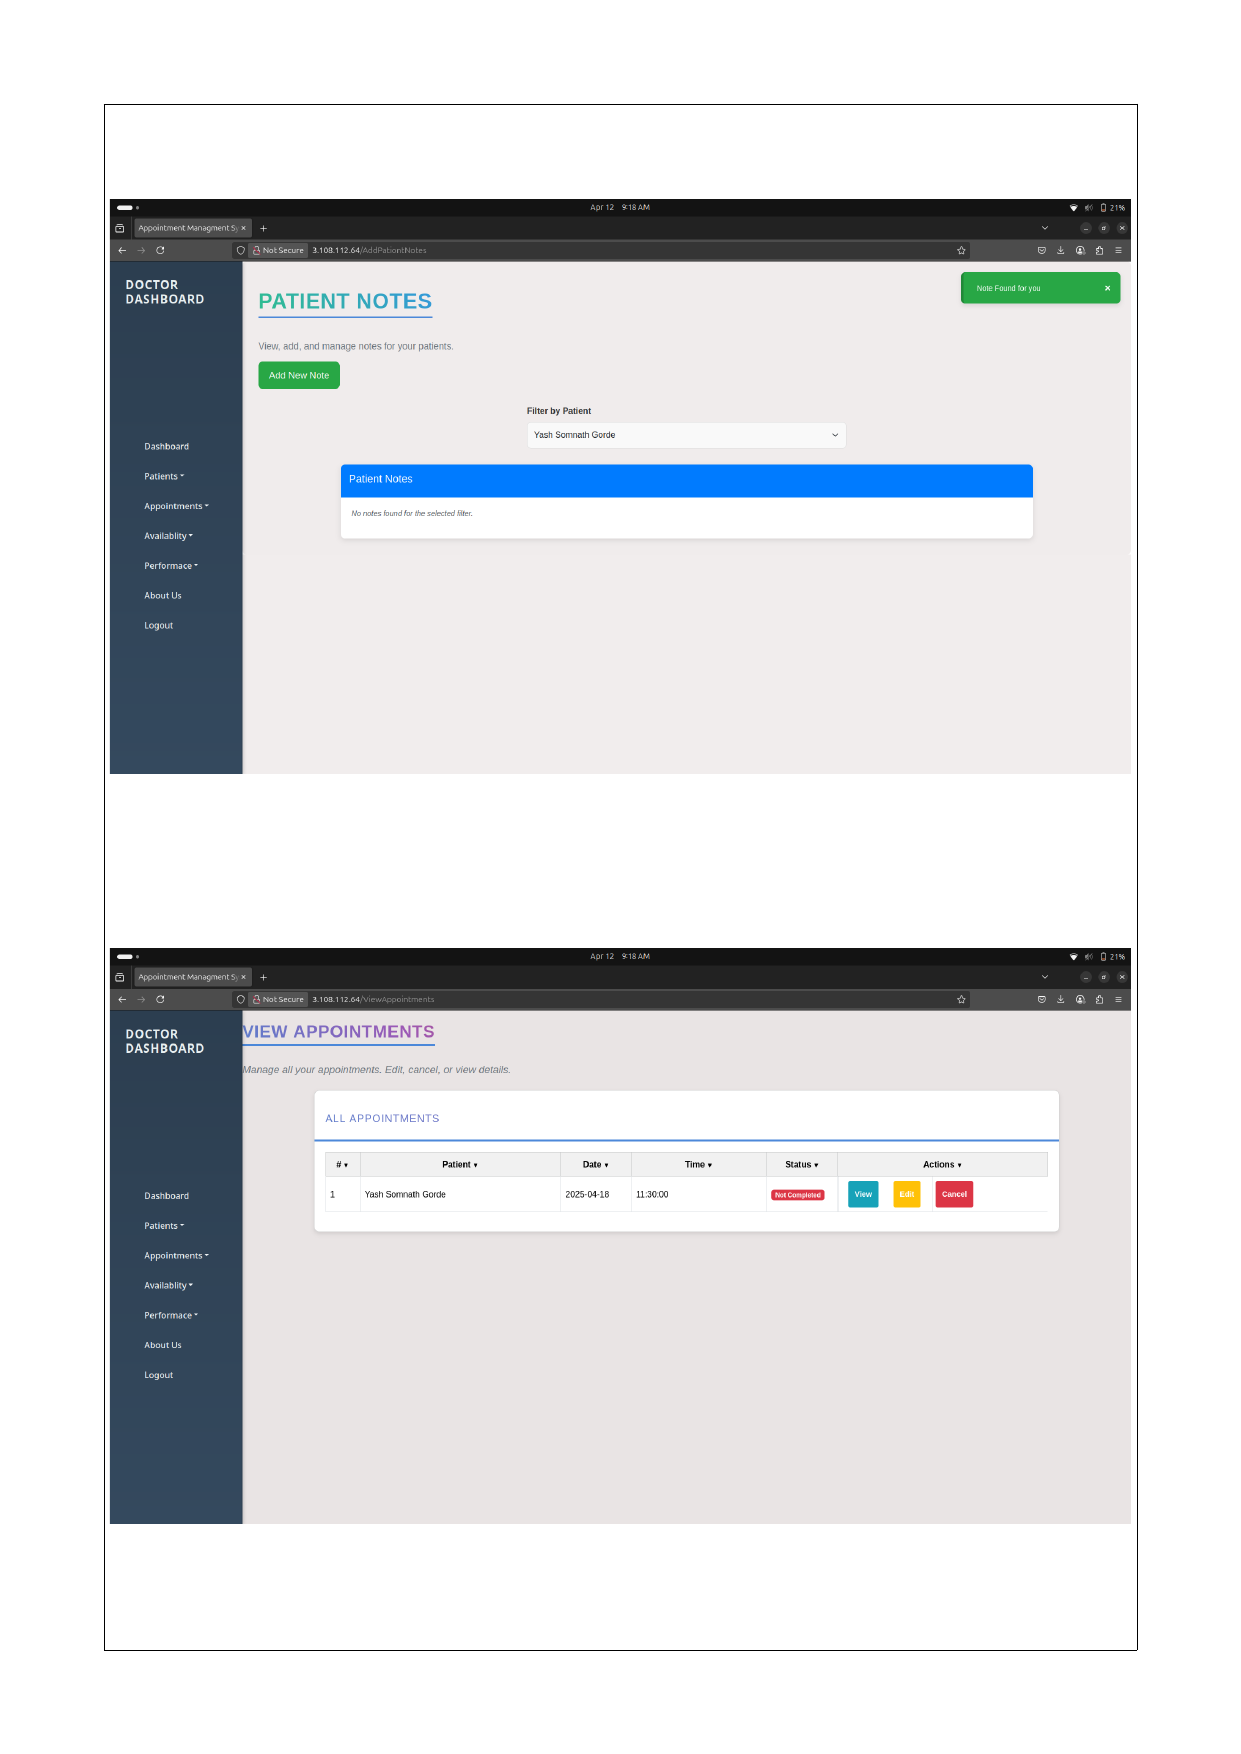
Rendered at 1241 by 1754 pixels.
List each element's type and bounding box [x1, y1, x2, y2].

picture [109, 948, 1131, 1524]
picture [109, 199, 1131, 774]
